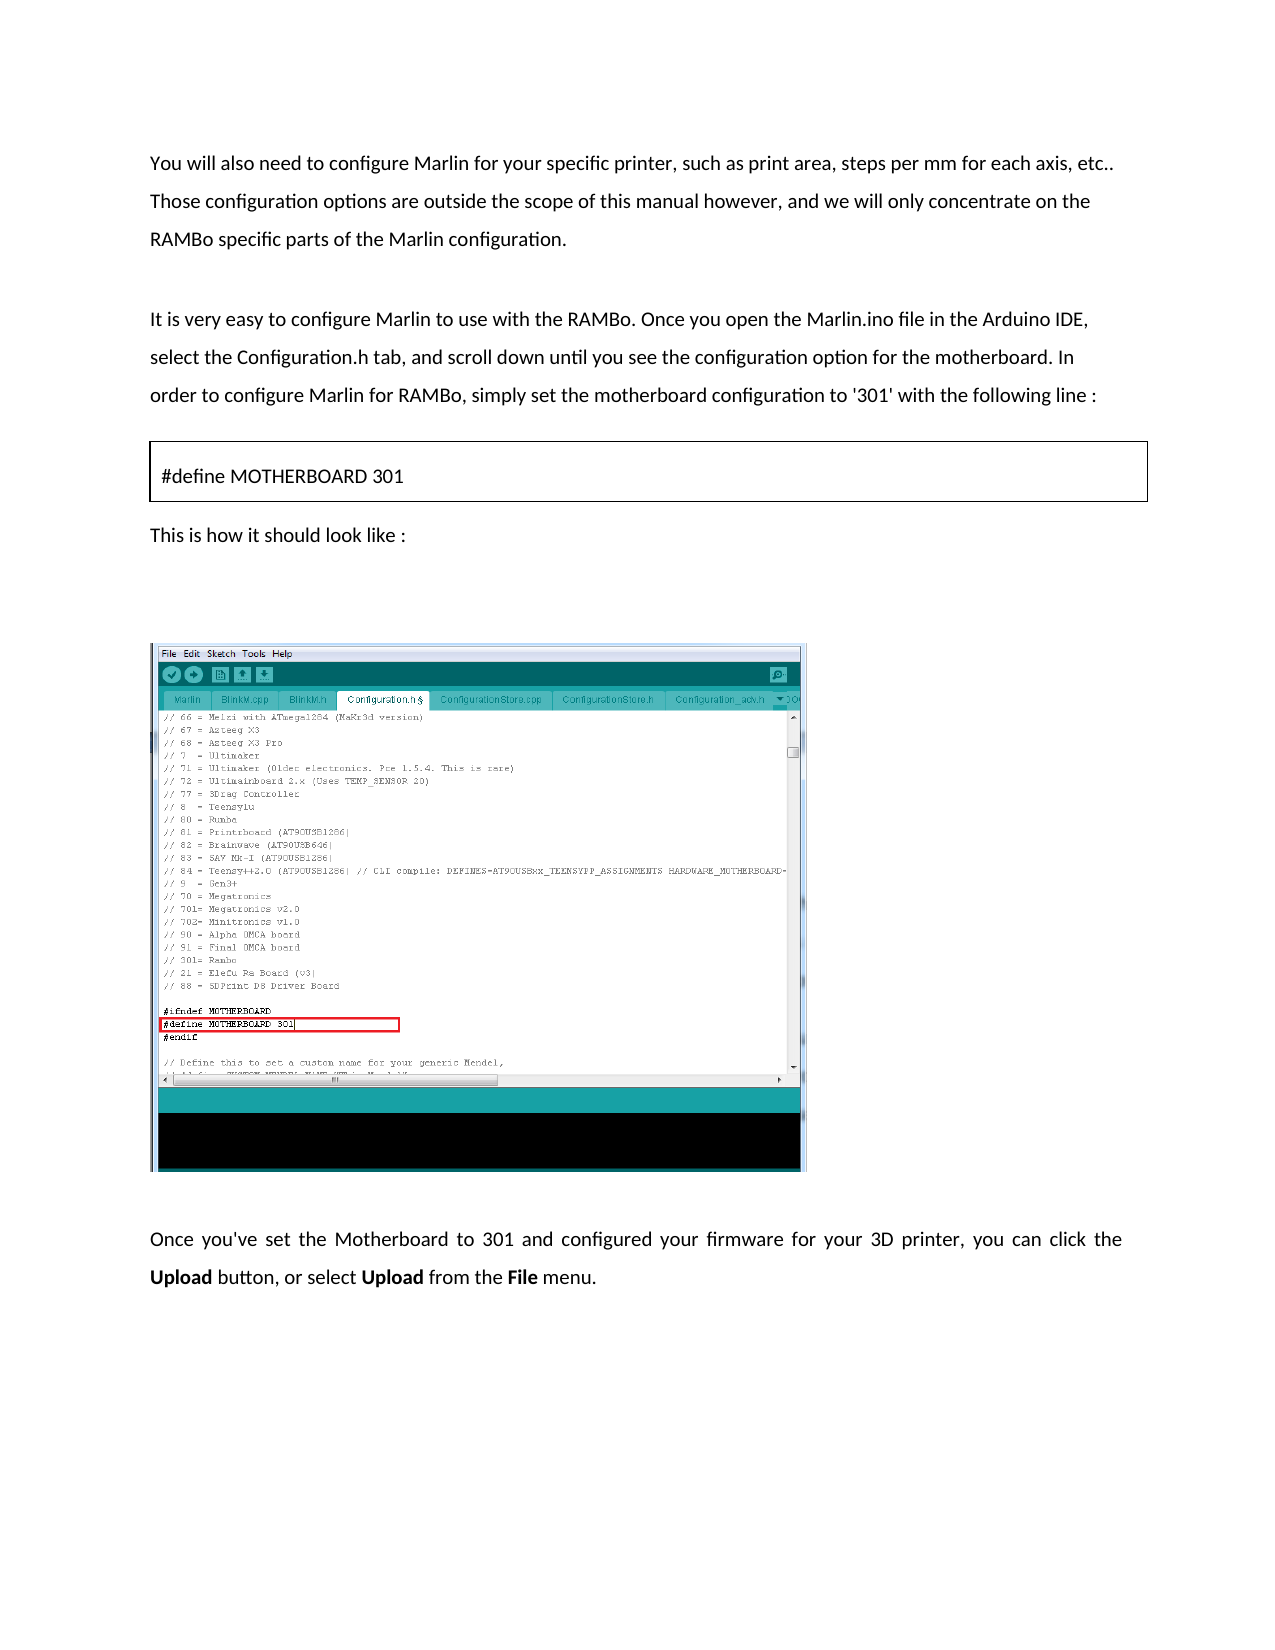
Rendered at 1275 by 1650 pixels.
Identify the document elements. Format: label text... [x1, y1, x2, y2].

text It is very easy to configure Marlin to use with the RAMBo. Once you open the Marlin.ino file in the Arduino IDE, select the Configuration.h tab, and scroll down until you see the configuration option for the motherboard. In order to configure Marlin for RAMBo, simply set the motherboard configuration to '301' with the following line : [150, 306, 1125, 408]
table_header #define MOTHERBOARD 301 [151, 442, 1147, 501]
text This is how it should look like : [150, 522, 1125, 548]
text You will also need to configure Marlin for your specific printer, such as print area, steps per mm for each axis, etc.. Those configuration options are outside the scope of this manual however, and we will only concentrate on the RAMBo specific parts of the Marlin configuration. [150, 150, 1125, 252]
text Once you've set the Motherboard to 301 and configured your firmware for your 3D printer, you can click the Upload button, or select Upload from the File menu. [150, 1226, 1125, 1289]
